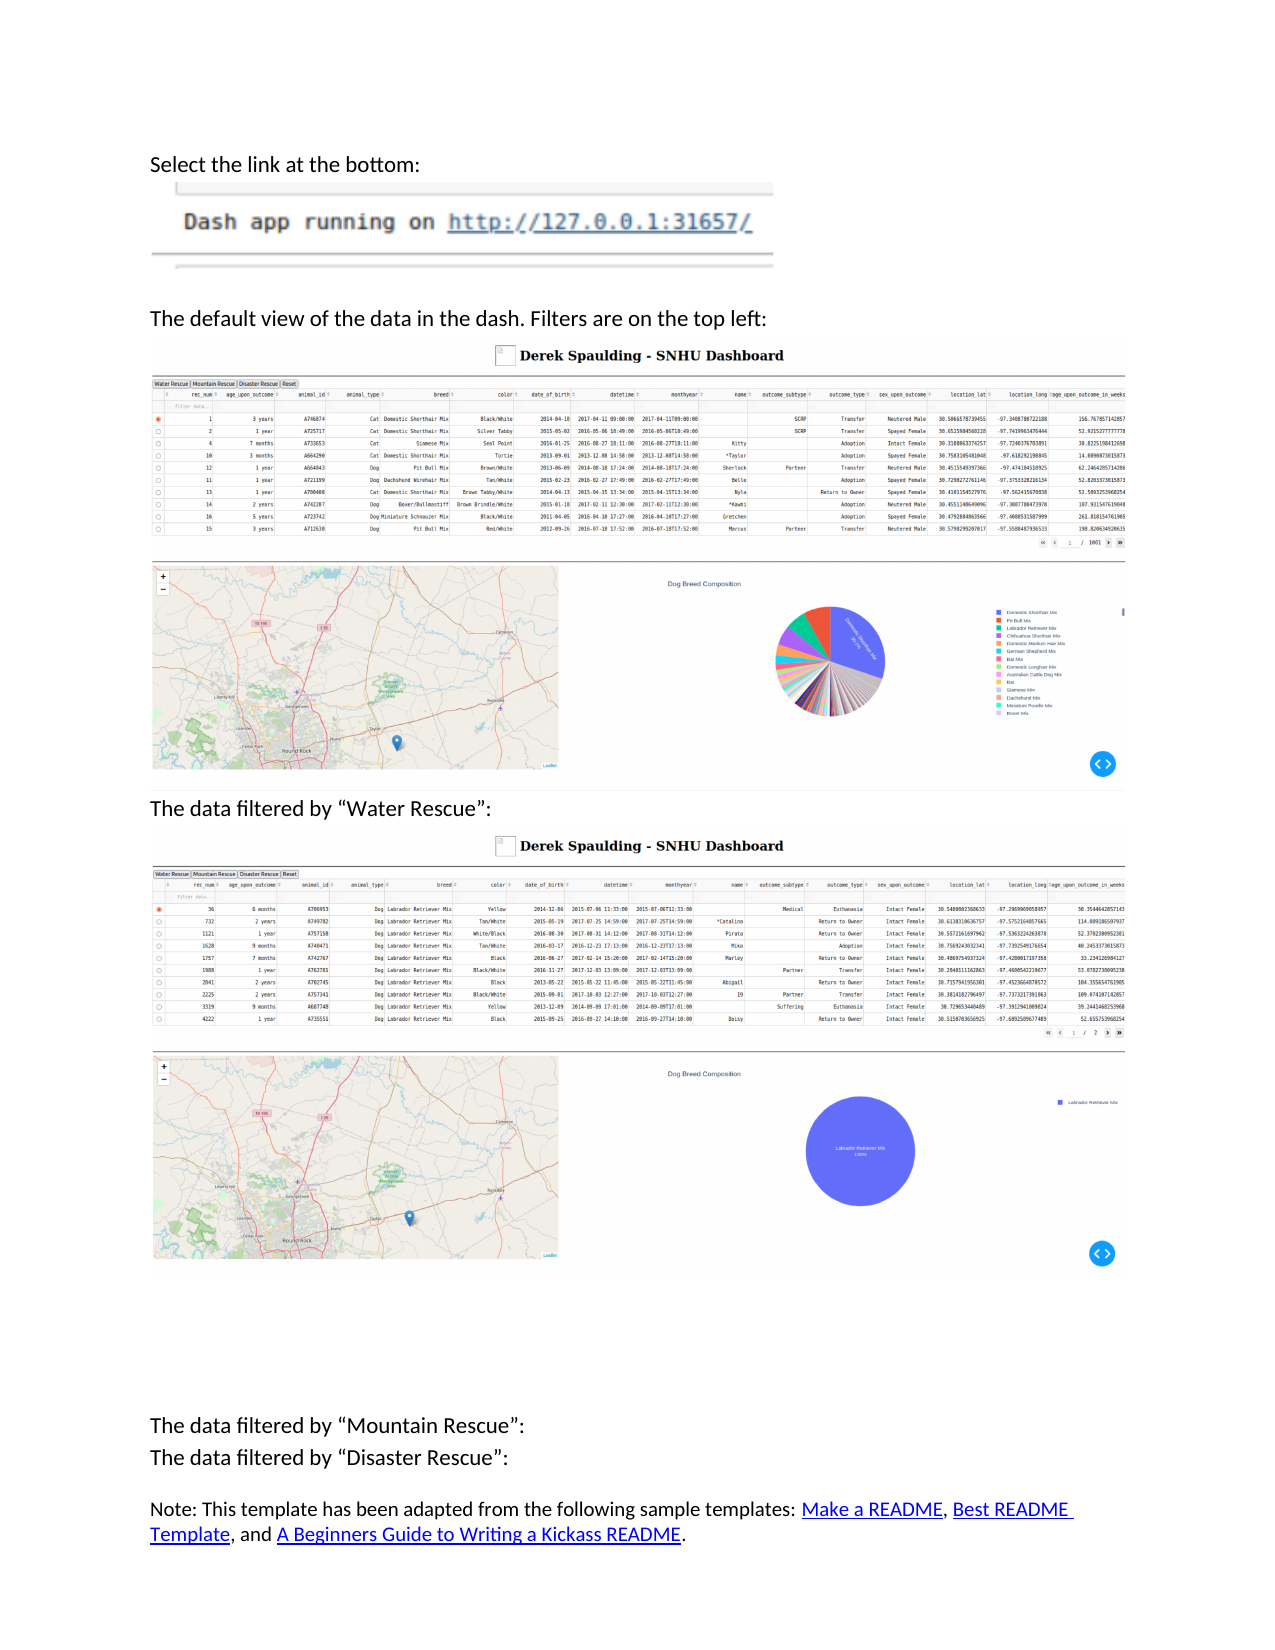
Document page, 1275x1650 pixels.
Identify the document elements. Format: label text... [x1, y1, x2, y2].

picture [151, 182, 774, 269]
picture [150, 336, 1125, 791]
text The data filtered by “Mountain Rescue”: [150, 1411, 1125, 1439]
picture [150, 826, 1125, 1279]
text Select the link at the bottom: [150, 150, 1125, 178]
text The data filtered by “Water Rescue”: [150, 791, 1125, 822]
text The default view of the data in the dash. Filters are on the top left: [150, 304, 1125, 332]
text The data filtered by “Disaster Rescue”: [150, 1443, 1125, 1471]
